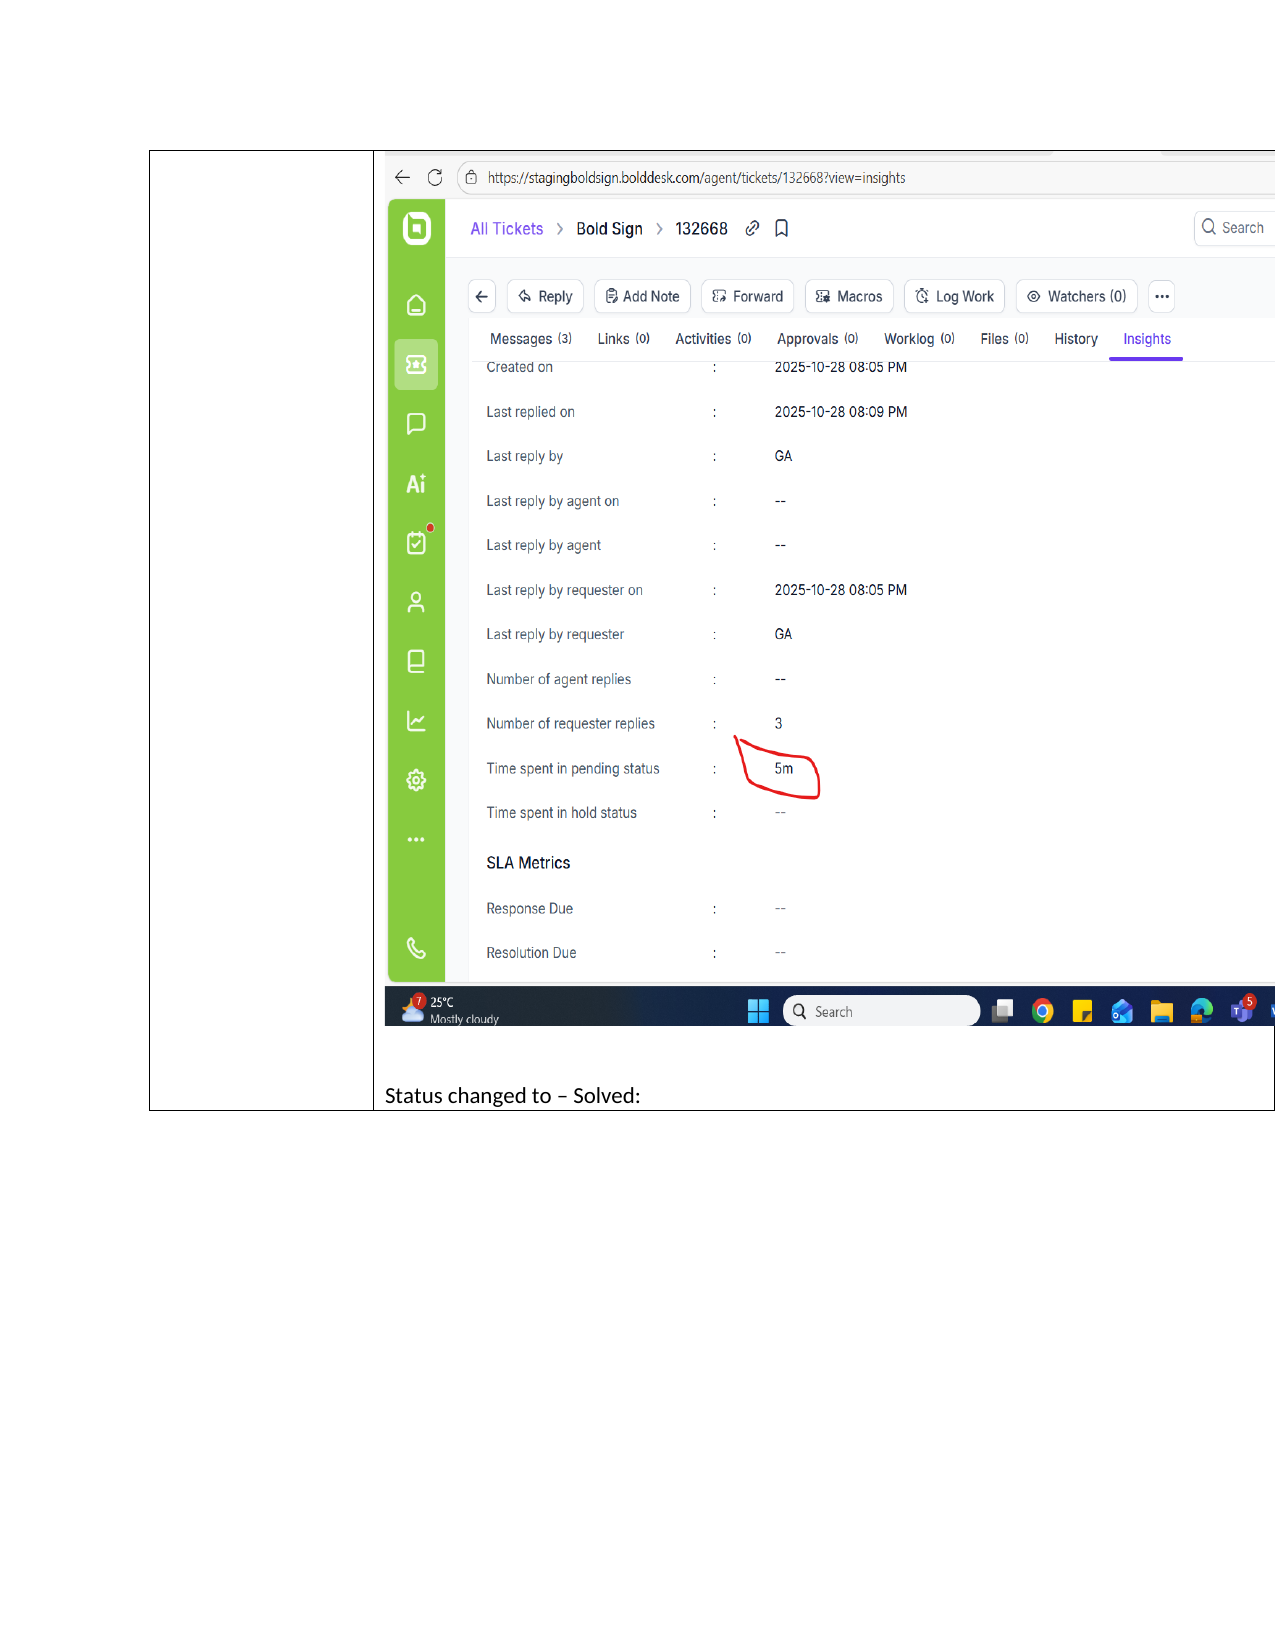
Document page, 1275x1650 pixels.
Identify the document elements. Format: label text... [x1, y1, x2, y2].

table_cell While updating comments, requester reply count getting updated correctly. [150, 151, 373, 1109]
table_cell Created and close date: Time difference ensured in Insights tab: Status changed to – Solved: Ticket closed time: [374, 151, 1274, 1109]
